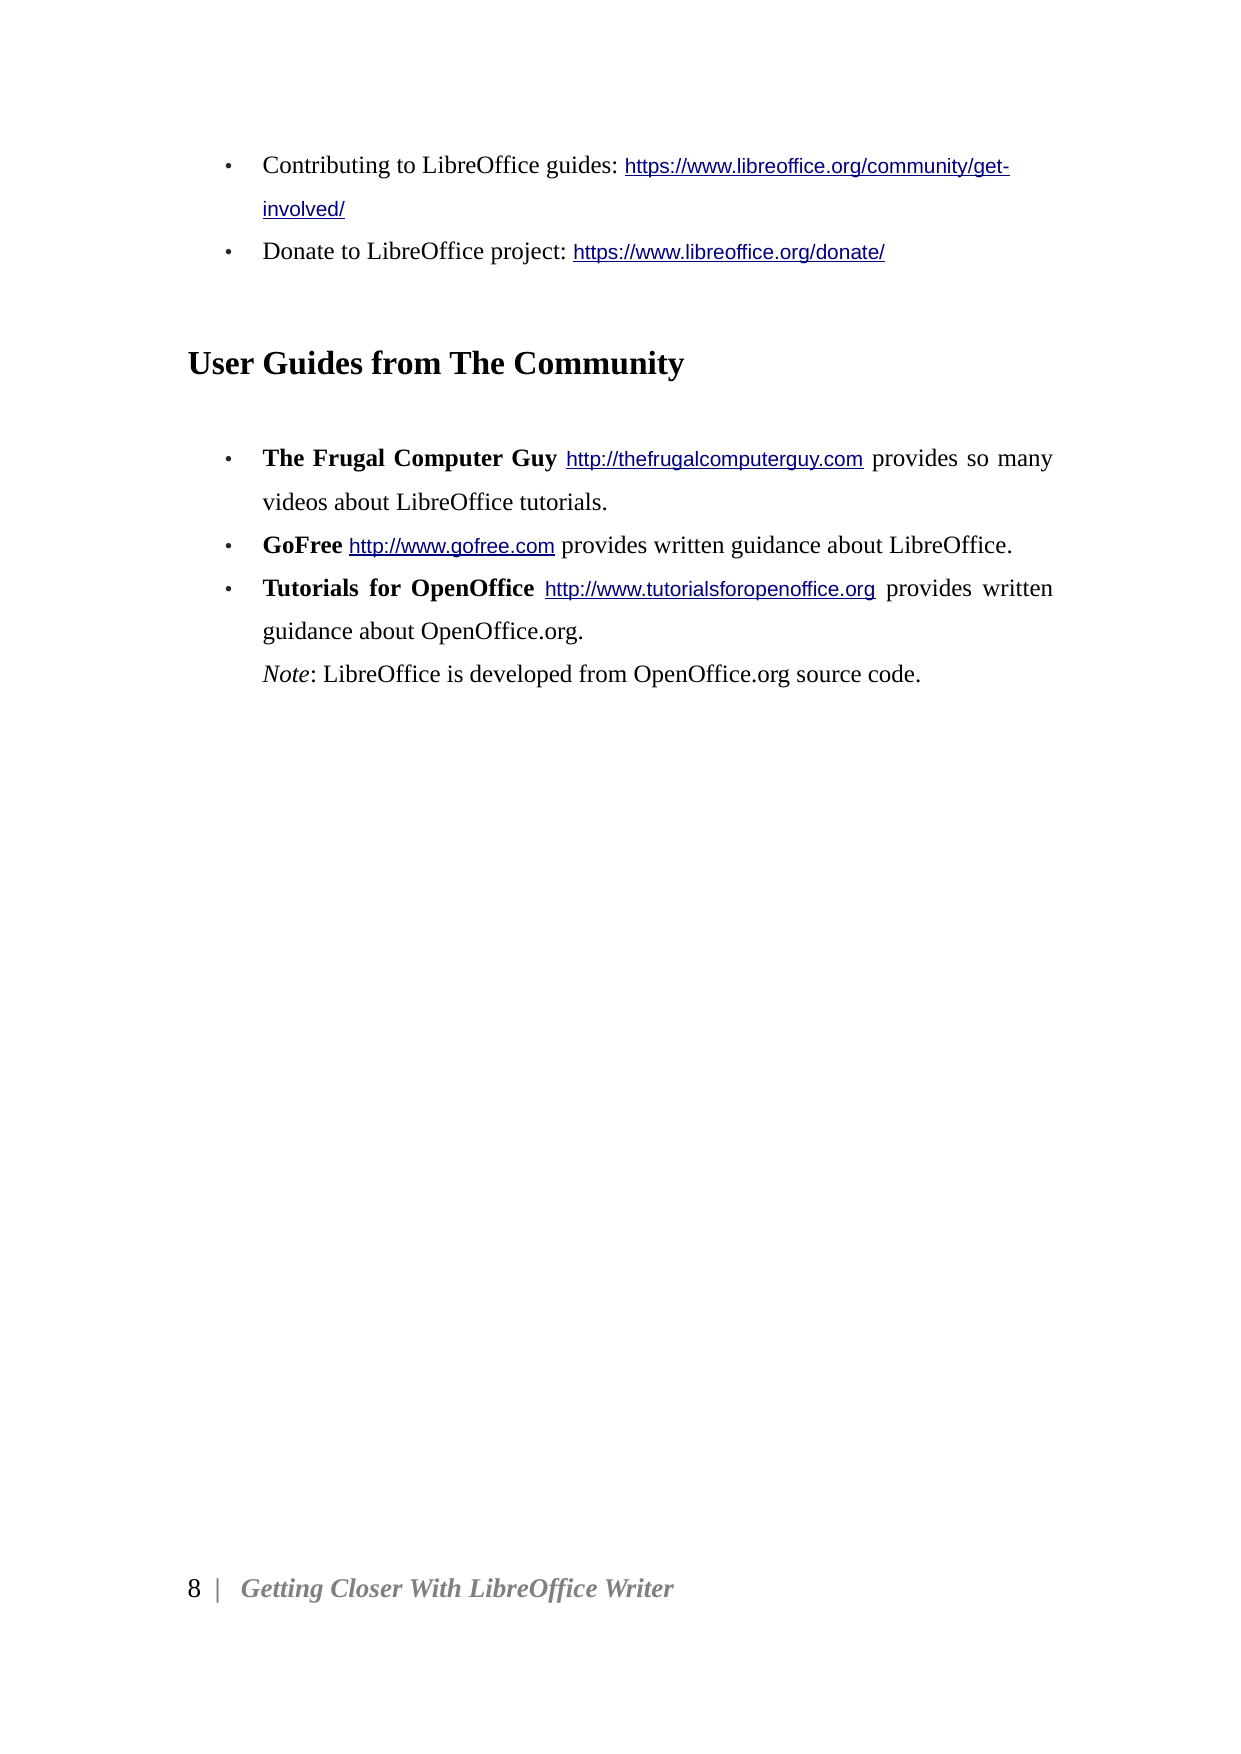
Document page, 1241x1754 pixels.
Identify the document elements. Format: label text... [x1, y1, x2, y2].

list Contributing to LibreOffice guides: https://www.libreoffice.org/community/get-involved/ [225, 150, 1053, 222]
subtitle User Guides from The Community [187, 343, 1053, 382]
list Donate to LibreOffice project: https://www.libreoffice.org/donate/ [225, 236, 1053, 265]
list Note: LibreOffice is developed from OpenOffice.org source code. [225, 659, 1053, 688]
list Tutorials for OpenOffice http://www.tutorialsforopenoffice.org provides written guidance about OpenOffice.org. [225, 573, 1053, 645]
list GoFree http://www.gofree.com provides written guidance about LibreOffice. [225, 530, 1053, 558]
list The Frugal Computer Guy http://thefrugalcomputerguy.com provides so many videos about LibreOffice tutorials. [225, 443, 1053, 515]
